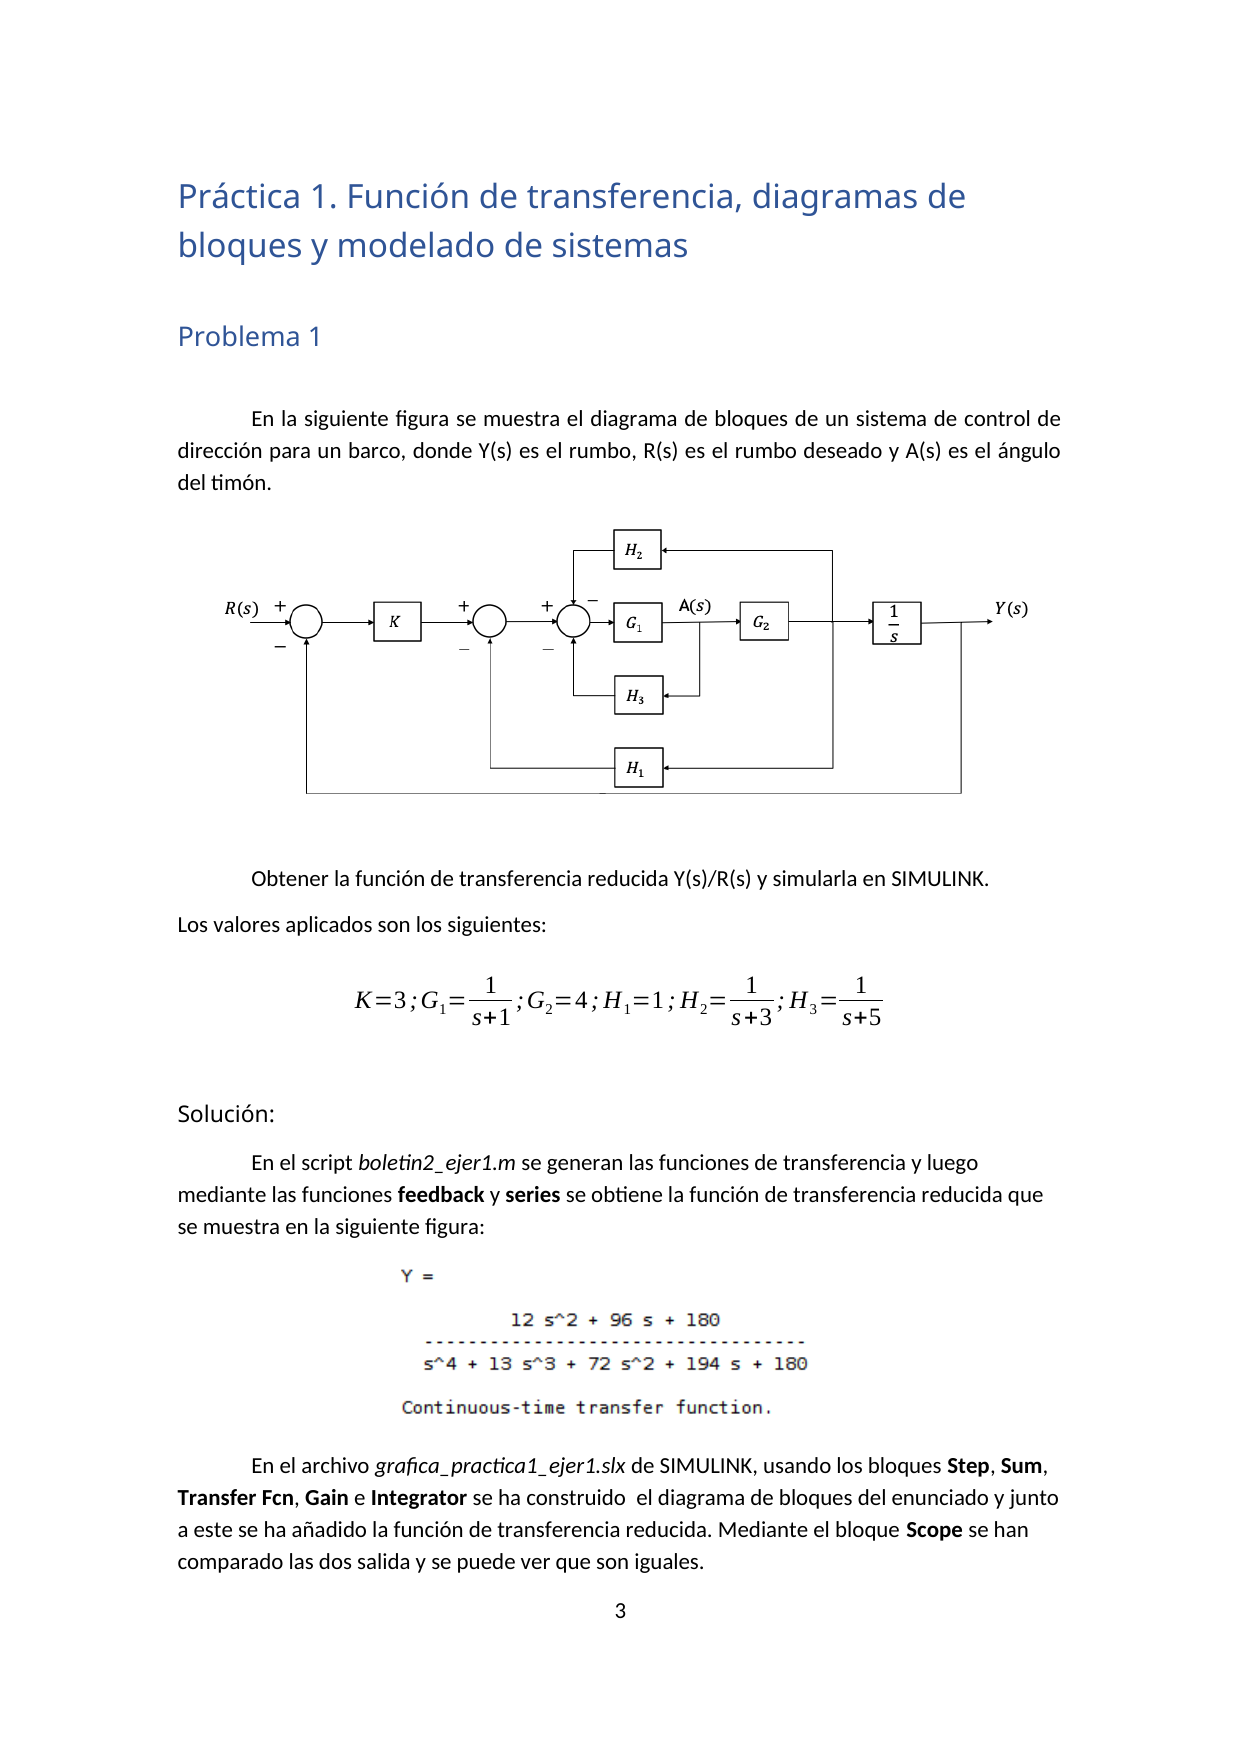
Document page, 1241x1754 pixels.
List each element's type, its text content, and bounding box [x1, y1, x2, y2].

text En el script boletin2_ejer1.m se generan las funciones de transferencia y luego mediante las funciones feedback y series se obtiene la función de transferencia reducida que se muestra en la siguiente figura: [177, 1148, 1063, 1241]
subtitle Práctica 1. Función de transferencia, diagramas de bloques y modelado de sistemas [177, 173, 1063, 267]
text Solución: [177, 1098, 1063, 1129]
subtitle Problema 1 [177, 317, 1063, 354]
text En el archivo grafica_practica1_ejer1.slx de SIMULINK, usando los bloques Step, Sum, Transfer Fcn, Gain e Integrator se ha construido el diagrama de bloques del enunciado y junto a este se ha añadido la función de transferencia reducida. Mediante el bloque Scope se han comparado las dos salida y se puede ver que son iguales. [177, 1259, 1063, 1576]
picture [218, 529, 1037, 794]
text En la siguiente figura se muestra el diagrama de bloques de un sistema de control de dirección para un barco, donde Y(s) es el rumbo, R(s) es el rumbo deseado y A(s) es el ángulo del timón. [177, 404, 1063, 496]
text Obtener la función de transferencia reducida Y(s)/R(s) y simularla en SIMULINK. [177, 864, 1063, 892]
picture [400, 1259, 840, 1428]
text Los valores aplicados son los siguientes: [177, 911, 1063, 938]
